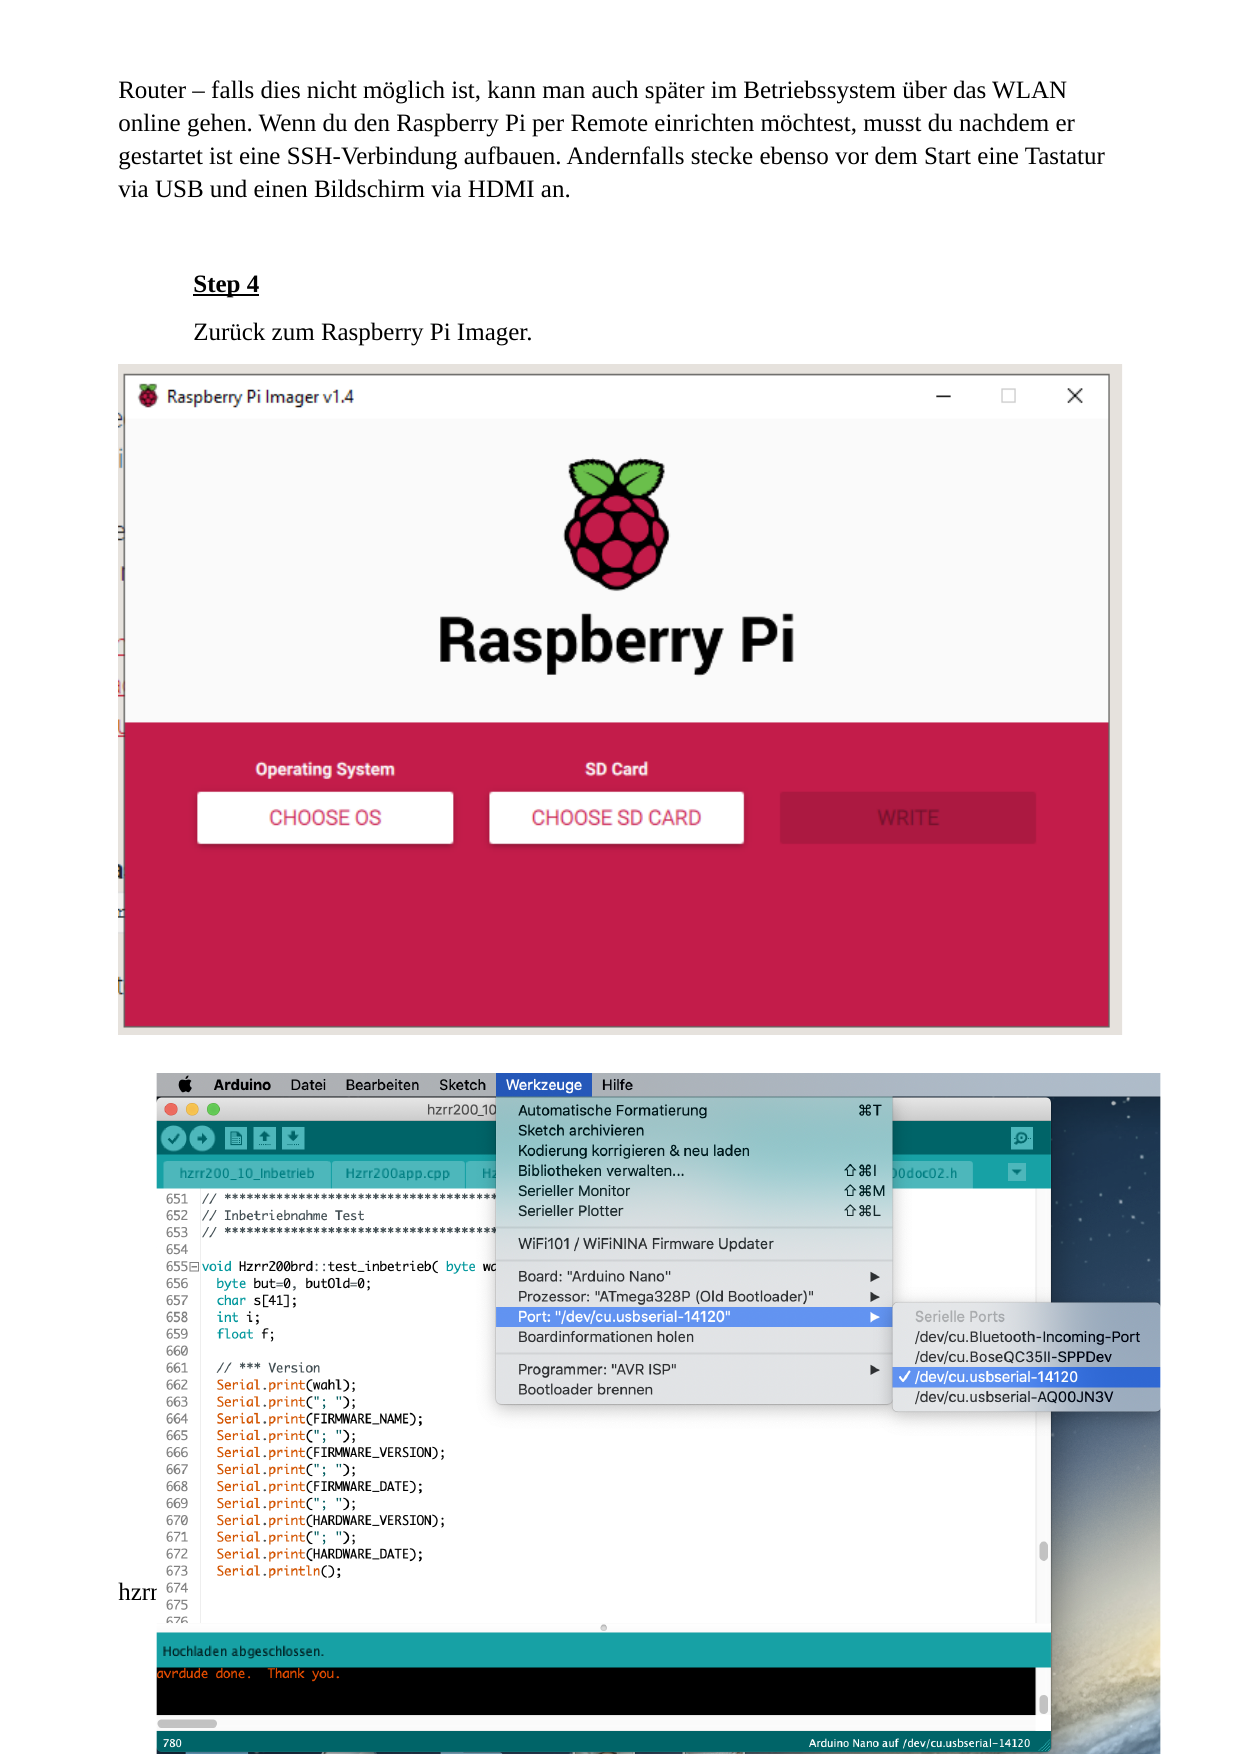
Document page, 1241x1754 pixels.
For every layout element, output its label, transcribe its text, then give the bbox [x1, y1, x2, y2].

text Router – falls dies nicht möglich ist, kann man auch später im Betriebssystem über das WLAN online gehen. Wenn du den Raspberry Pi per Remote einrichten möchtest, musst du nachdem er gestartet ist eine SSH-Verbindung aufbauen. Andernfalls stecke ebenso vor dem Start eine Tastatur via USB und einen Bildschirm via HDMI an. [118, 75, 1122, 203]
text Zurück zum Raspberry Pi Imager. [118, 317, 1122, 346]
text Step 4 [118, 269, 1122, 298]
